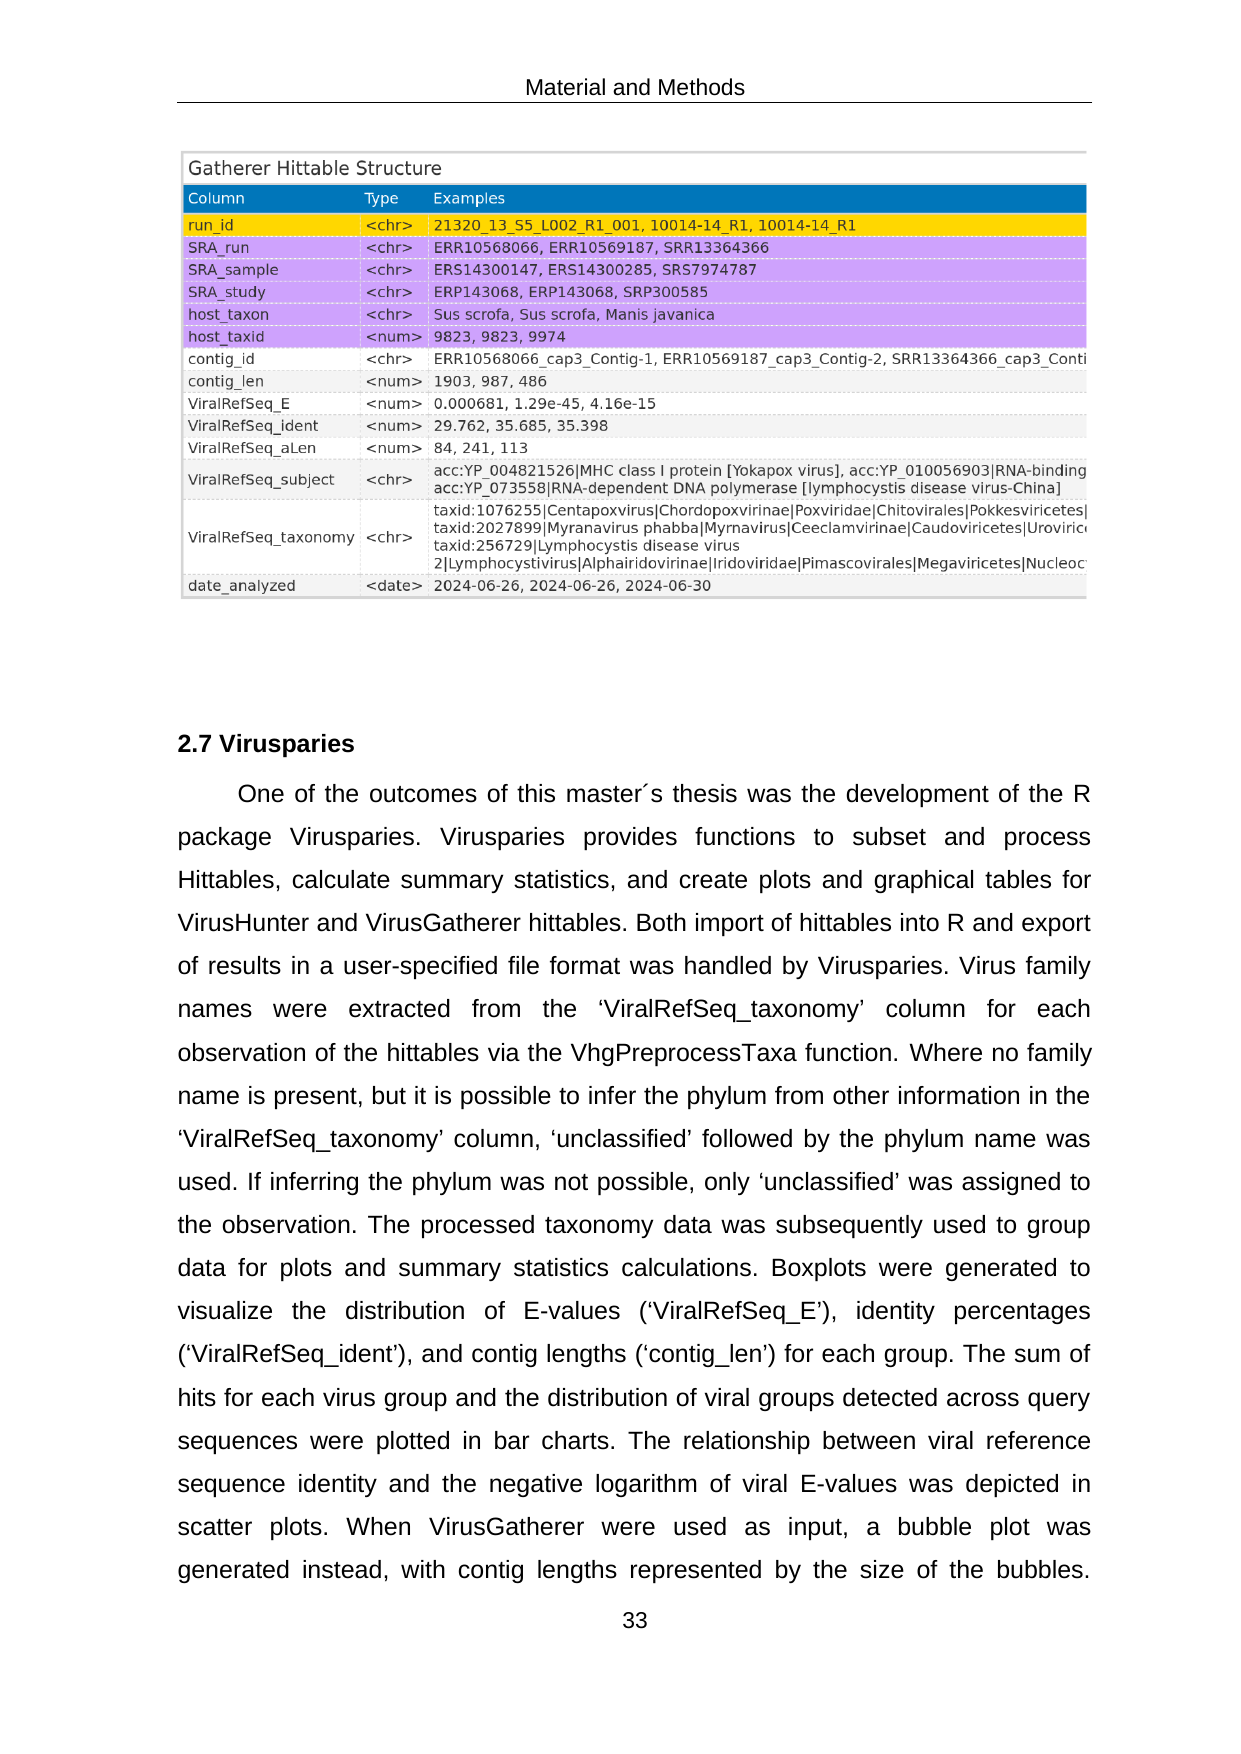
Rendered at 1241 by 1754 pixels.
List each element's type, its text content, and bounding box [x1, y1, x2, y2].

text One of the outcomes of this master´s thesis was the development of the R package Virusparies. Virusparies provides functions to subset and process Hittables, calculate summary statistics, and create plots and graphical tables for VirusHunter and VirusGatherer hittables. Both import of hittables into R and export of results in a user-specified file format was handled by Virusparies. Virus family names were extracted from the ‘ViralRefSeq_taxonomy’ column for each observation of the hittables via the VhgPreprocessTaxa function. Where no family name is present, but it is possible to infer the phylum from other information in the ‘ViralRefSeq_taxonomy’ column, ‘unclassified’ followed by the phylum name was used. If inferring the phylum was not possible, only ‘unclassified’ was assigned to the observation. The processed taxonomy data was subsequently used to group data for plots and summary statistics calculations. Boxplots were generated to visualize the distribution of E-values (‘ViralRefSeq_E’), identity percentages (‘ViralRefSeq_ident’), and contig lengths (‘contig_len’) for each group. The sum of hits for each virus group and the distribution of viral groups detected across query sequences were plotted in bar charts. The relationship between viral reference sequence identity and the negative logarithm of viral E-values was depicted in scatter plots. When VirusGatherer were used as input, a bubble plot was generated instead, with contig lengths represented by the size of the bubbles. [177, 779, 1092, 1584]
subtitle 2.7 Virusparies [177, 729, 1092, 758]
